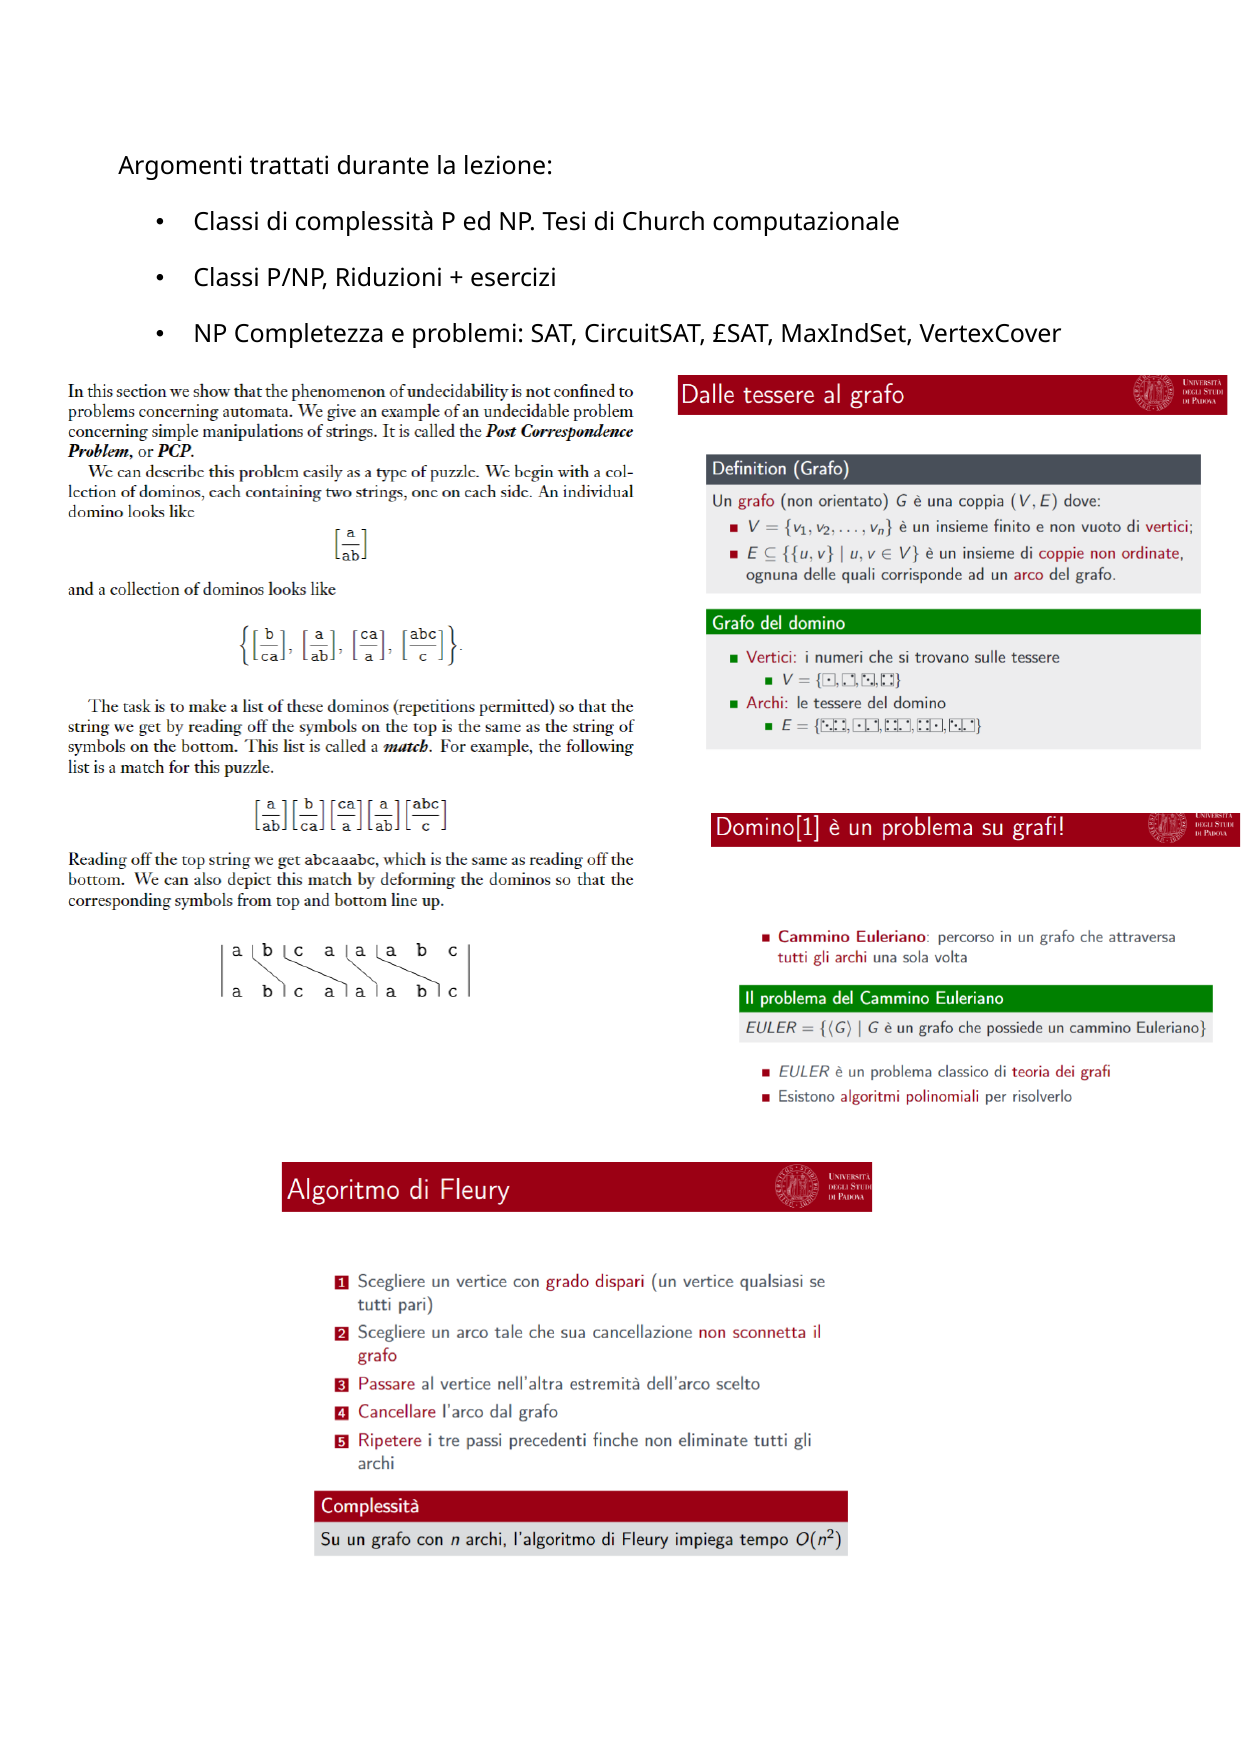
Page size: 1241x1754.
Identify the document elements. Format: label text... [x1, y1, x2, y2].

picture [677, 375, 1228, 752]
picture [281, 1162, 873, 1567]
picture [45, 373, 664, 1016]
list Classi P/NP, Riduzioni + esercizi [156, 260, 1122, 294]
text Argomenti trattati durante la lezione: [118, 148, 1122, 182]
list Classi di complessità P ed NP. Tesi di Church computazionale [156, 204, 1122, 238]
list NP Completezza e problemi: SAT, CircuitSAT, £SAT, MaxIndSet, VertexCover [156, 316, 1122, 350]
picture [711, 813, 1241, 1116]
